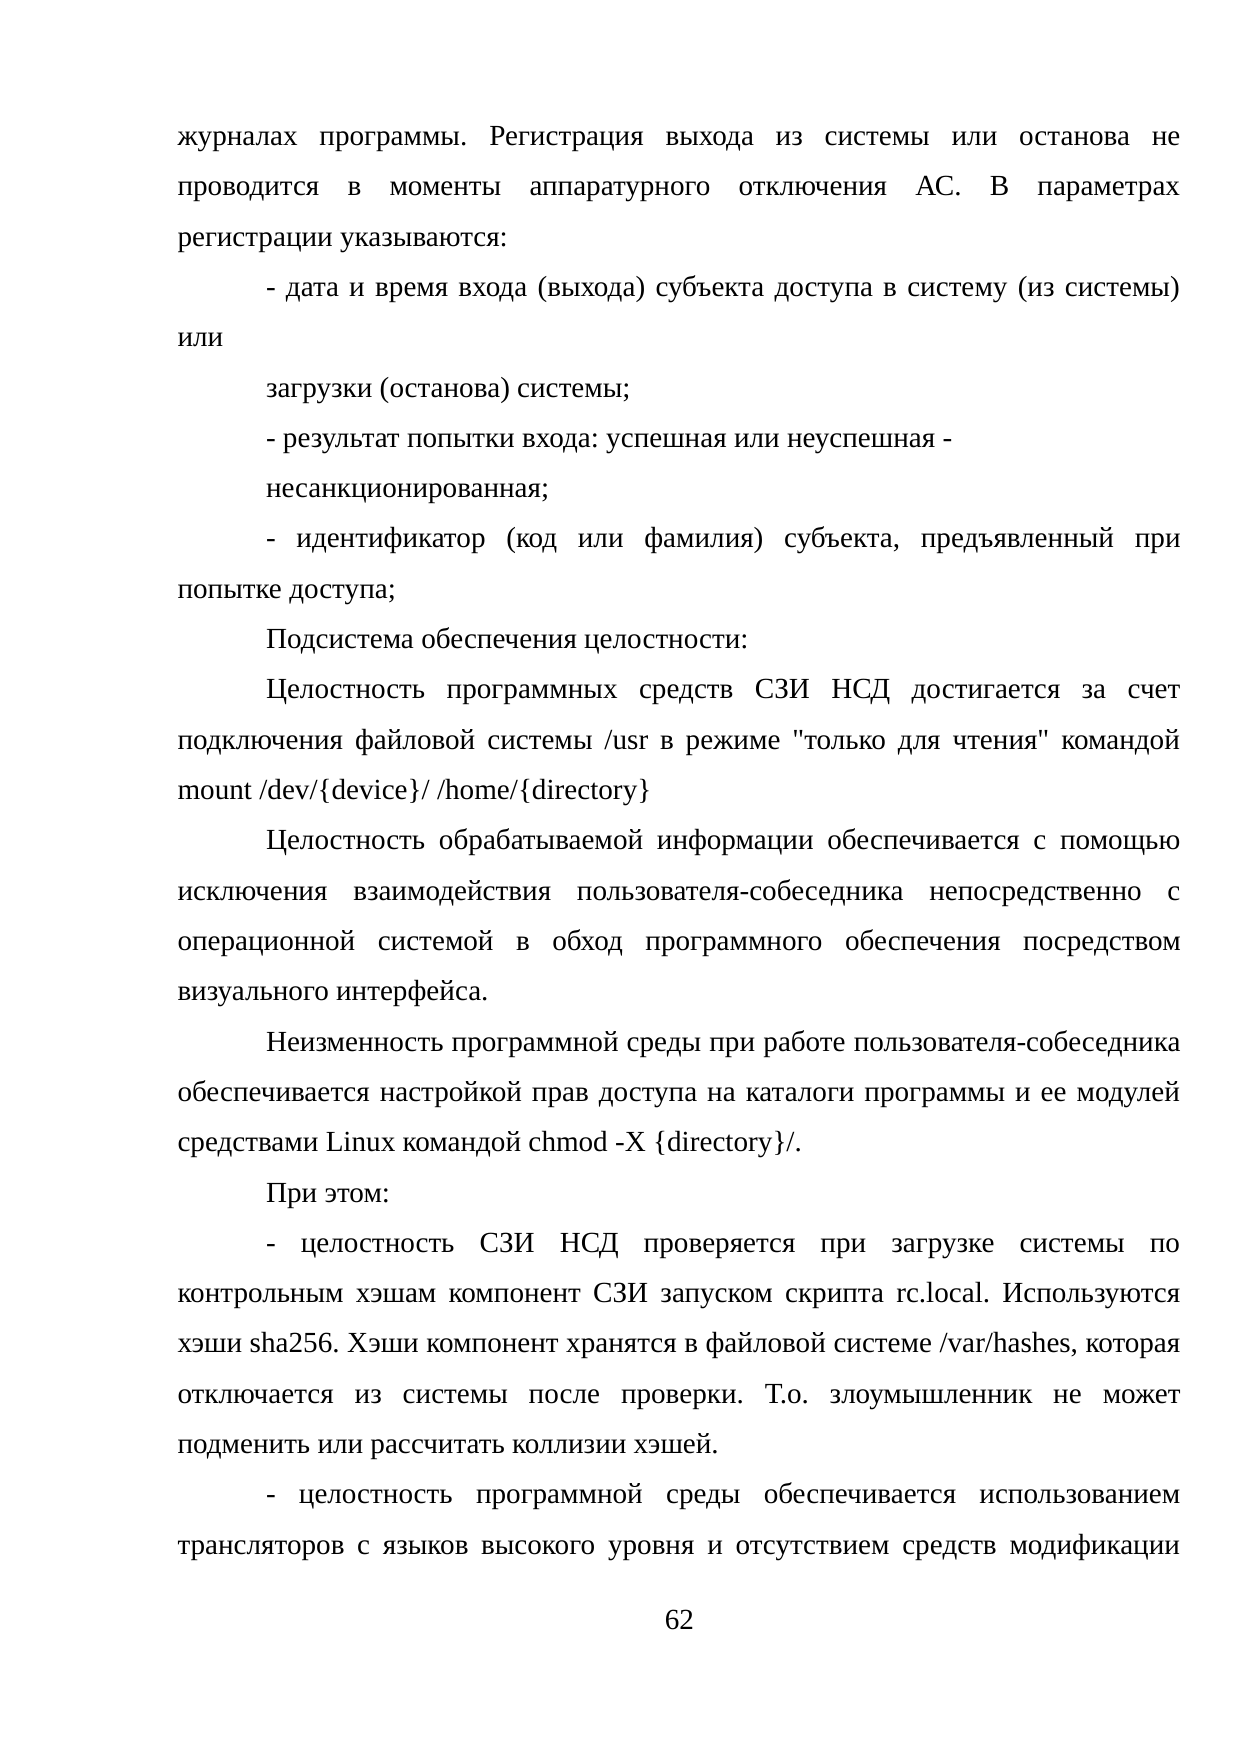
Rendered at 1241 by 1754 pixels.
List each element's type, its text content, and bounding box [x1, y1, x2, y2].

text Подсистема обеспечения целостности: [177, 621, 1181, 655]
text При этом: [177, 1175, 1181, 1208]
text Целостность программных средств СЗИ НСД достигается за счет подключения файловой системы /usr в режиме "только для чтения" командой mount /dev/{device}/ /home/{directory} [177, 672, 1181, 806]
text - дата и время входа (выхода) субъекта доступа в систему (из системы) или [177, 269, 1181, 353]
text - целостность программной среды обеспечивается использованием трансляторов с языков высокого уровня и отсутствием средств модификации [177, 1477, 1181, 1560]
text Неизменность программной среды при работе пользователя-собеседника обеспечивается настройкой прав доступа на каталоги программы и ее модулей средствами Linux командой chmod -X {directory}/. [177, 1024, 1181, 1158]
text - целостность СЗИ НСД проверяется при загрузке системы по контрольным хэшам компонент СЗИ запуском скрипта rc.local. Используются хэши sha256. Хэши компонент хранятся в файловой системе /var/hashes, которая отключается из системы после проверки. Т.о. злоумышленник не может подменить или рассчитать коллизии хэшей. [177, 1225, 1181, 1460]
text несанкционированная; [177, 470, 1181, 504]
text - результат попытки входа: успешная или неуспешная - [177, 420, 1181, 453]
text журналах программы. Регистрация выхода из системы или останова не проводится в моменты аппаратурного отключения АС. В параметрах регистрации указываются: [177, 118, 1181, 252]
text Целостность обрабатываемой информации обеспечивается с помощью исключения взаимодействия пользователя-собеседника непосредственно с операционной системой в обход программного обеспечения посредством визуального интерфейса. [177, 822, 1181, 1007]
text - идентификатор (код или фамилия) субъекта, предъявленный при попытке доступа; [177, 521, 1181, 604]
text загрузки (останова) системы; [177, 370, 1181, 403]
